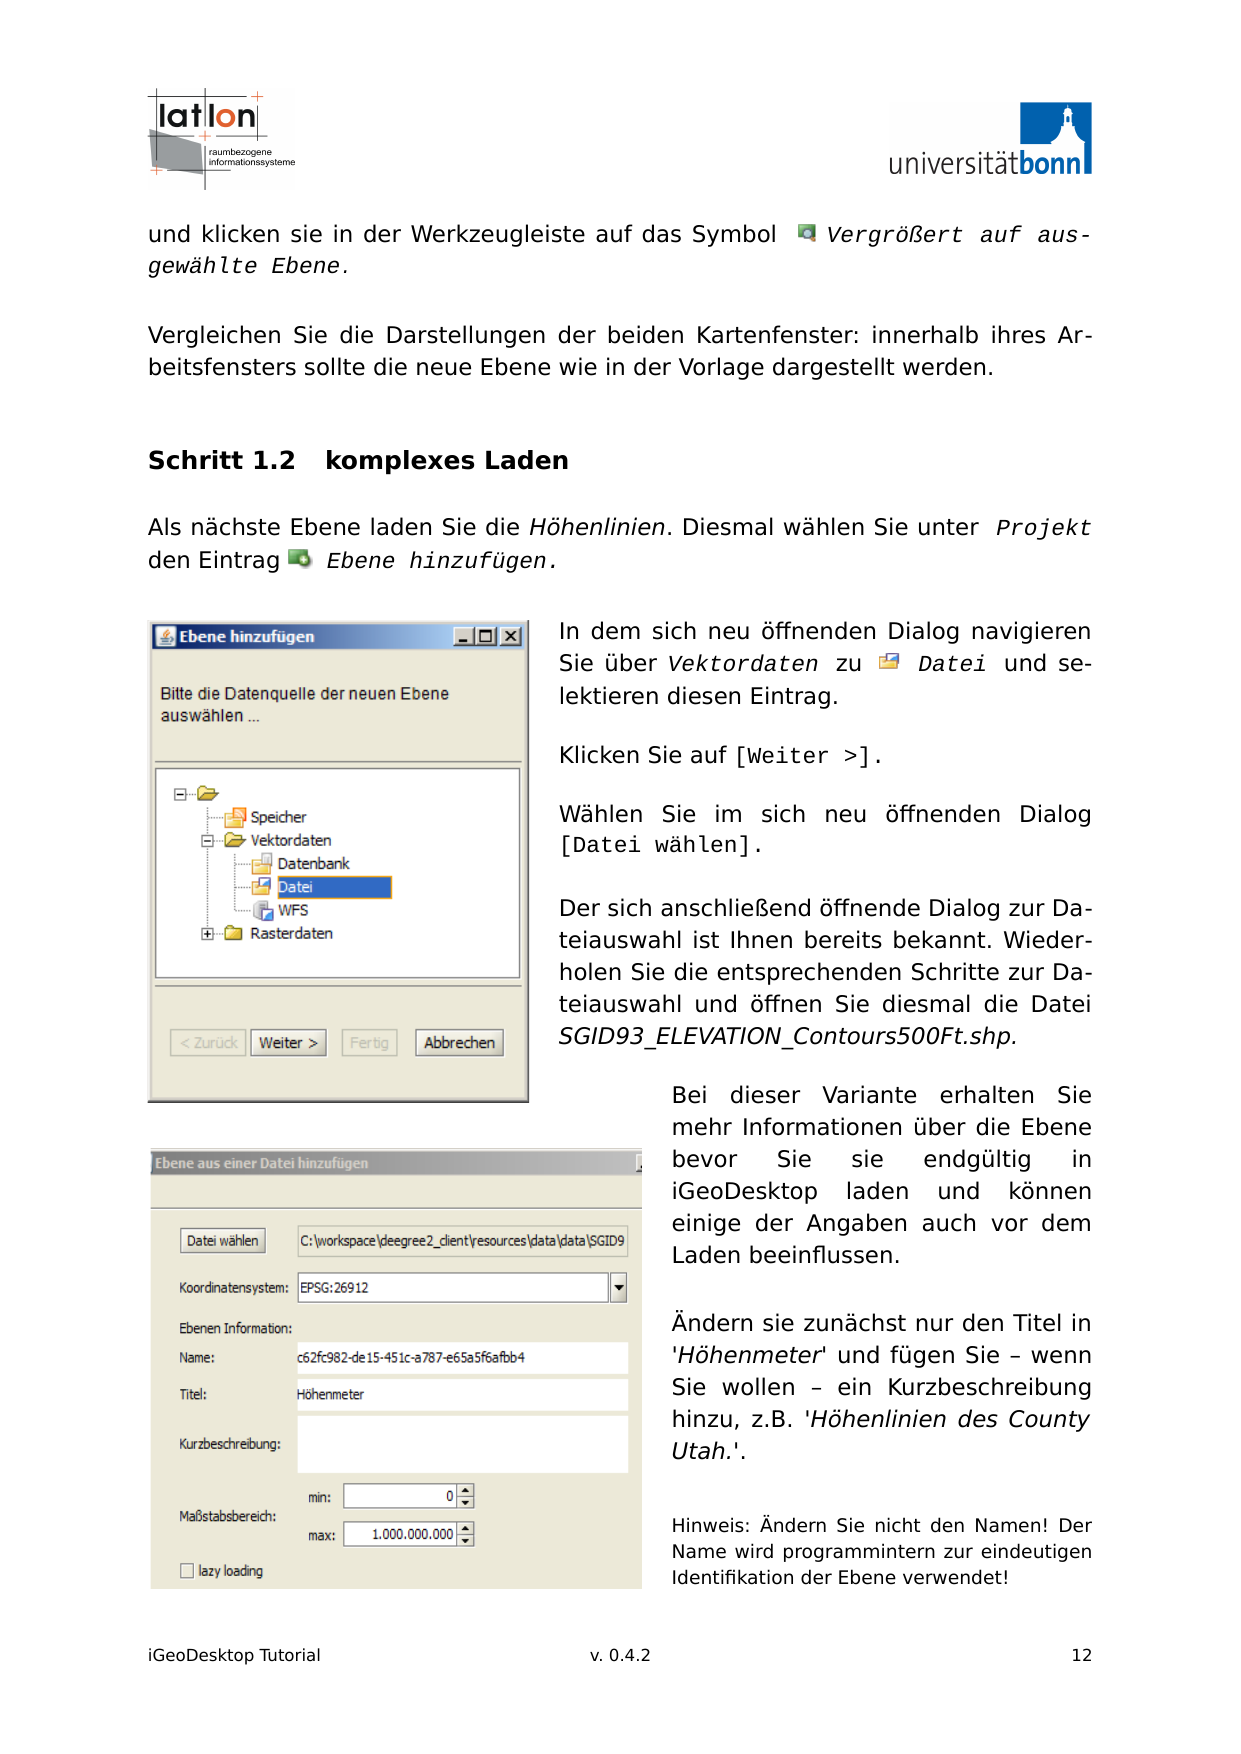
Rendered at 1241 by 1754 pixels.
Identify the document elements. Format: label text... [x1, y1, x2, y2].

text In dem sich neu öffnenden Dialog navigieren Sie über Vektordaten zu Datei und se­lektieren diesen Eintrag. Klicken Sie auf [Weiter >]. Wählen Sie im sich neu öffnenden Dialog [Datei wählen]. Der sich anschließend öffnende Dialog zur Da­teiauswahl ist Ihnen bereits bekannt. Wieder­holen Sie die entsprechenden Schritte zur Da­teiauswahl und öffnen Sie diesmal die Datei SGID93_ELEVATION_Contours500Ft.shp. Bei dieser Variante erhalten Sie mehr Informationen über die Ebene bevor Sie sie endgültig in iGeoDesktop laden und können einige der Angaben auch vor dem La­den beeinflussen. [148, 618, 1092, 1268]
text Ändern sie zunächst nur den Titel in 'Höhenmeter' und fügen Sie – wenn Sie wollen – ein Kurzbeschreibung hinzu, z.B. 'Höhenlinien des County Utah.'. [642, 1310, 1092, 1465]
text und klicken sie in der Werkzeugleiste auf das Symbol Vergrößert auf aus­gewählte Ebene. [148, 221, 1092, 281]
picture [879, 652, 902, 671]
text Als nächste Ebene laden Sie die Höhenlinien. Diesmal wählen Sie unter Projekt den Eintrag Ebene hinzufügen. [148, 514, 1092, 576]
picture [147, 620, 530, 1103]
picture [147, 88, 295, 190]
picture [150, 1148, 642, 1589]
picture [889, 102, 1093, 174]
text Vergleichen Sie die Darstellungen der beiden Kartenfenster: innerhalb ihres Ar­beitsfensters sollte die neue Ebene wie in der Vorlage dargestellt werden. [148, 322, 1092, 381]
subtitle komplexes Laden [148, 446, 1092, 475]
picture [797, 223, 817, 243]
picture [287, 548, 313, 569]
text Hinweis: Ändern Sie nicht den Namen! Der Name wird programmintern zur eindeutigen Identifikation der Ebene verwendet! [642, 1489, 1092, 1589]
